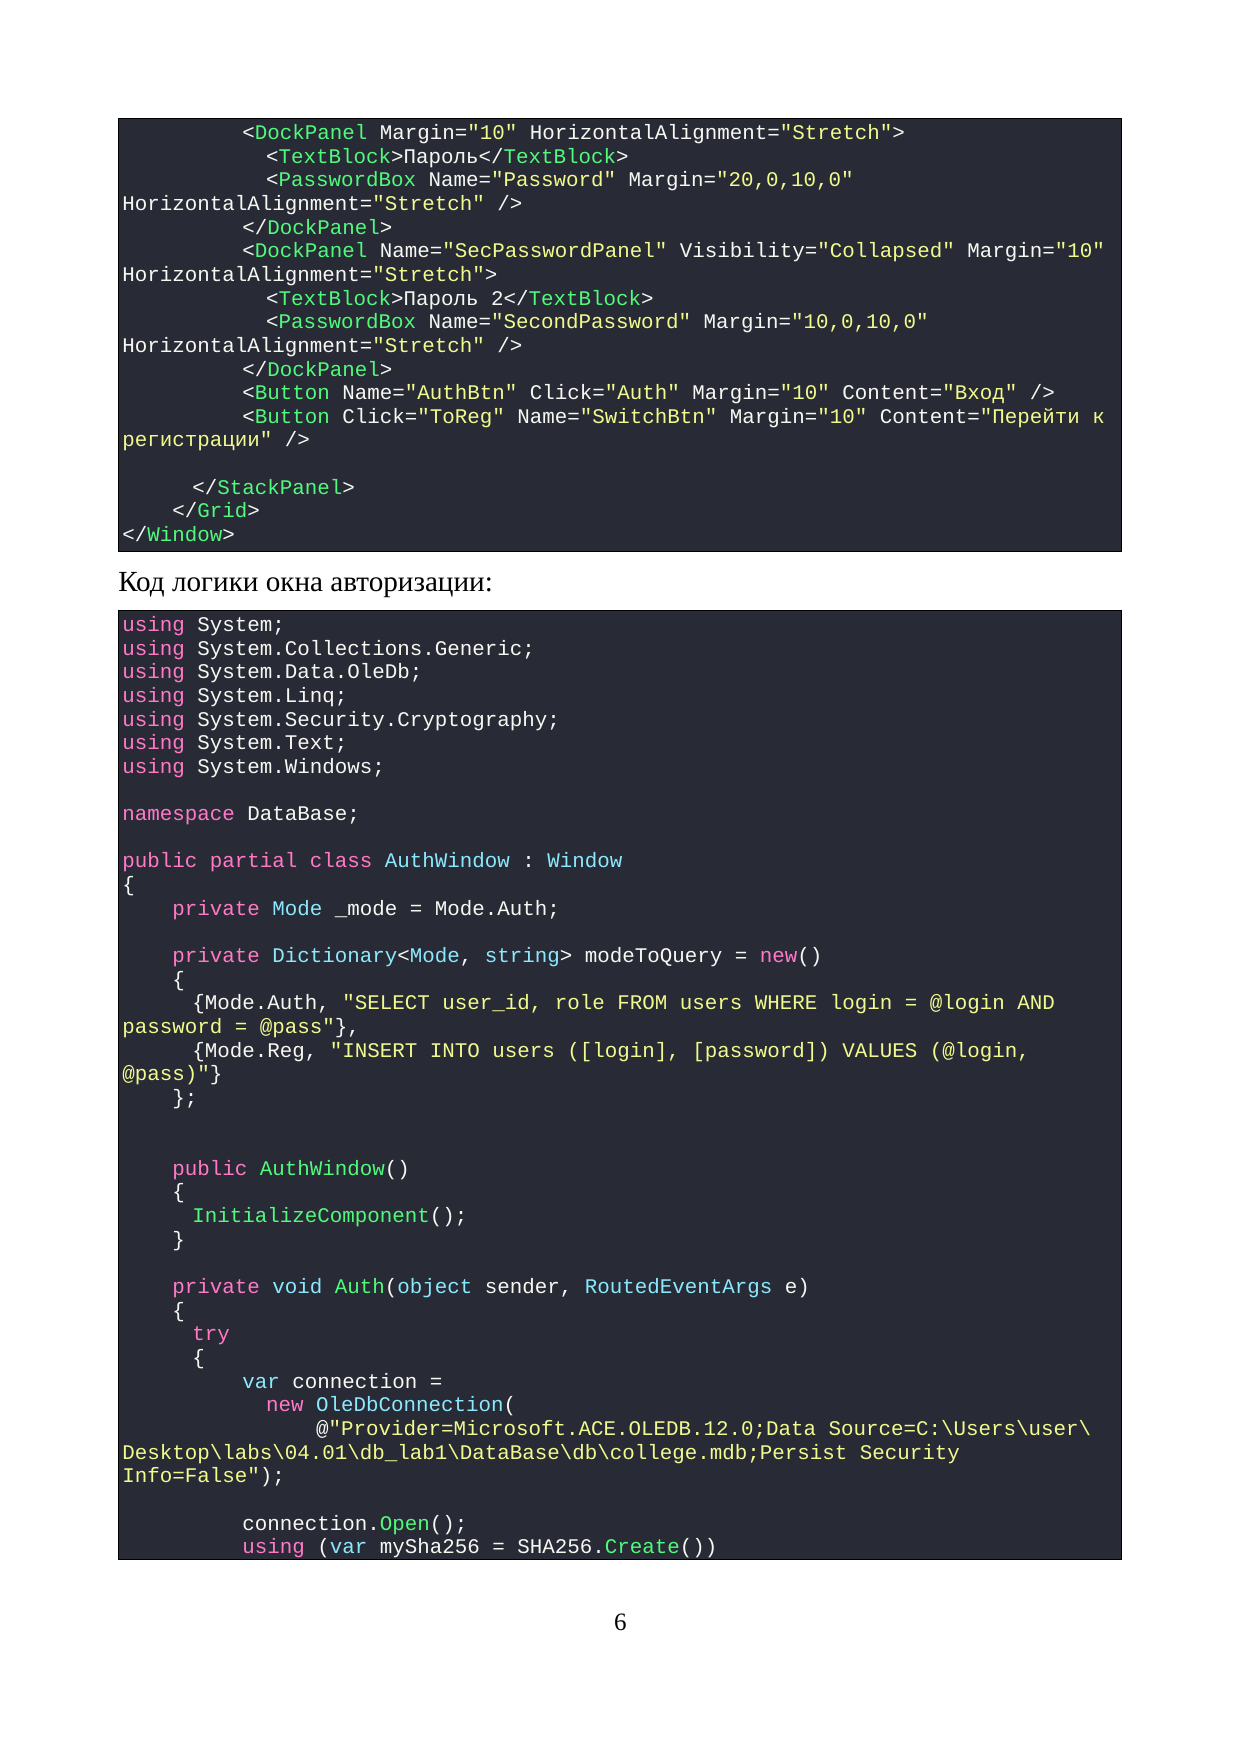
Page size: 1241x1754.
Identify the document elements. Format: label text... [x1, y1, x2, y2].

text </DockPanel> [119, 354, 1121, 378]
text <DockPanel Name="SecPasswordPanel" Visibility="Collapsed" Margin="10" HorizontalAlignment="Stretch"> [119, 236, 1121, 284]
text new OleDbConnection( [119, 1390, 1121, 1414]
text private Dictionary<Mode, string> modeToQuery = new() [119, 941, 1121, 965]
text try [119, 1319, 1121, 1343]
text }; [119, 1083, 1121, 1107]
text using System.Security.Cryptography; [119, 705, 1121, 728]
text </DockPanel> [119, 213, 1121, 236]
text </Grid> [119, 496, 1121, 520]
text <PasswordBox Name="Password" Margin="20,0,10,0" HorizontalAlignment="Stretch" /> [119, 165, 1121, 213]
text <PasswordBox Name="SecondPassword" Margin="10,0,10,0" HorizontalAlignment="Stretch" /> [119, 307, 1121, 354]
text using (var mySha256 = SHA256.Create()) [119, 1532, 1121, 1559]
text { [119, 870, 1121, 894]
text using System.Text; [119, 728, 1121, 752]
text using System.Windows; [119, 752, 1121, 776]
text <Button Click="ToReg" Name="SwitchBtn" Margin="10" Content="Перейти к регистрации" /> [119, 402, 1121, 449]
text <Button Name="AuthBtn" Click="Auth" Margin="10" Content="Вход" /> [119, 378, 1121, 402]
text private void Auth(object sender, RoutedEventArgs e) [119, 1272, 1121, 1296]
text namespace DataBase; [119, 799, 1121, 823]
text using System.Data.OleDb; [119, 657, 1121, 681]
text {Mode.Reg, "INSERT INTO users ([login], [password]) VALUES (@login, @pass)"} [119, 1036, 1121, 1083]
text public partial class AuthWindow : Window [119, 847, 1121, 870]
text private Mode _mode = Mode.Auth; [119, 894, 1121, 917]
text using System; [119, 611, 1121, 634]
text </Window> [119, 520, 1121, 551]
text connection.Open(); [119, 1509, 1121, 1532]
text { [119, 965, 1121, 988]
text { [119, 1178, 1121, 1201]
text Код логики окна авторизации: [118, 564, 1122, 598]
text {Mode.Auth, "SELECT user_id, role FROM users WHERE login = @login AND password = @pass"}, [119, 988, 1121, 1036]
text { [119, 1296, 1121, 1319]
text using System.Linq; [119, 681, 1121, 705]
text @"Provider=Microsoft.ACE.OLEDB.12.0;Data Source=C:\Users\user\Desktop\labs\04.01\db_lab1\DataBase\db\college.mdb;Persist Security Info=False"); [119, 1414, 1121, 1485]
text var connection = [119, 1367, 1121, 1390]
text public AuthWindow() [119, 1154, 1121, 1178]
text using System.Collections.Generic; [119, 634, 1121, 657]
text </StackPanel> [119, 473, 1121, 496]
text <DockPanel Margin="10" HorizontalAlignment="Stretch"> [119, 119, 1121, 142]
text { [119, 1343, 1121, 1367]
text <TextBlock>Пароль</TextBlock> [119, 142, 1121, 165]
text InitializeComponent(); [119, 1201, 1121, 1225]
text <TextBlock>Пароль 2</TextBlock> [119, 284, 1121, 307]
text } [119, 1225, 1121, 1248]
